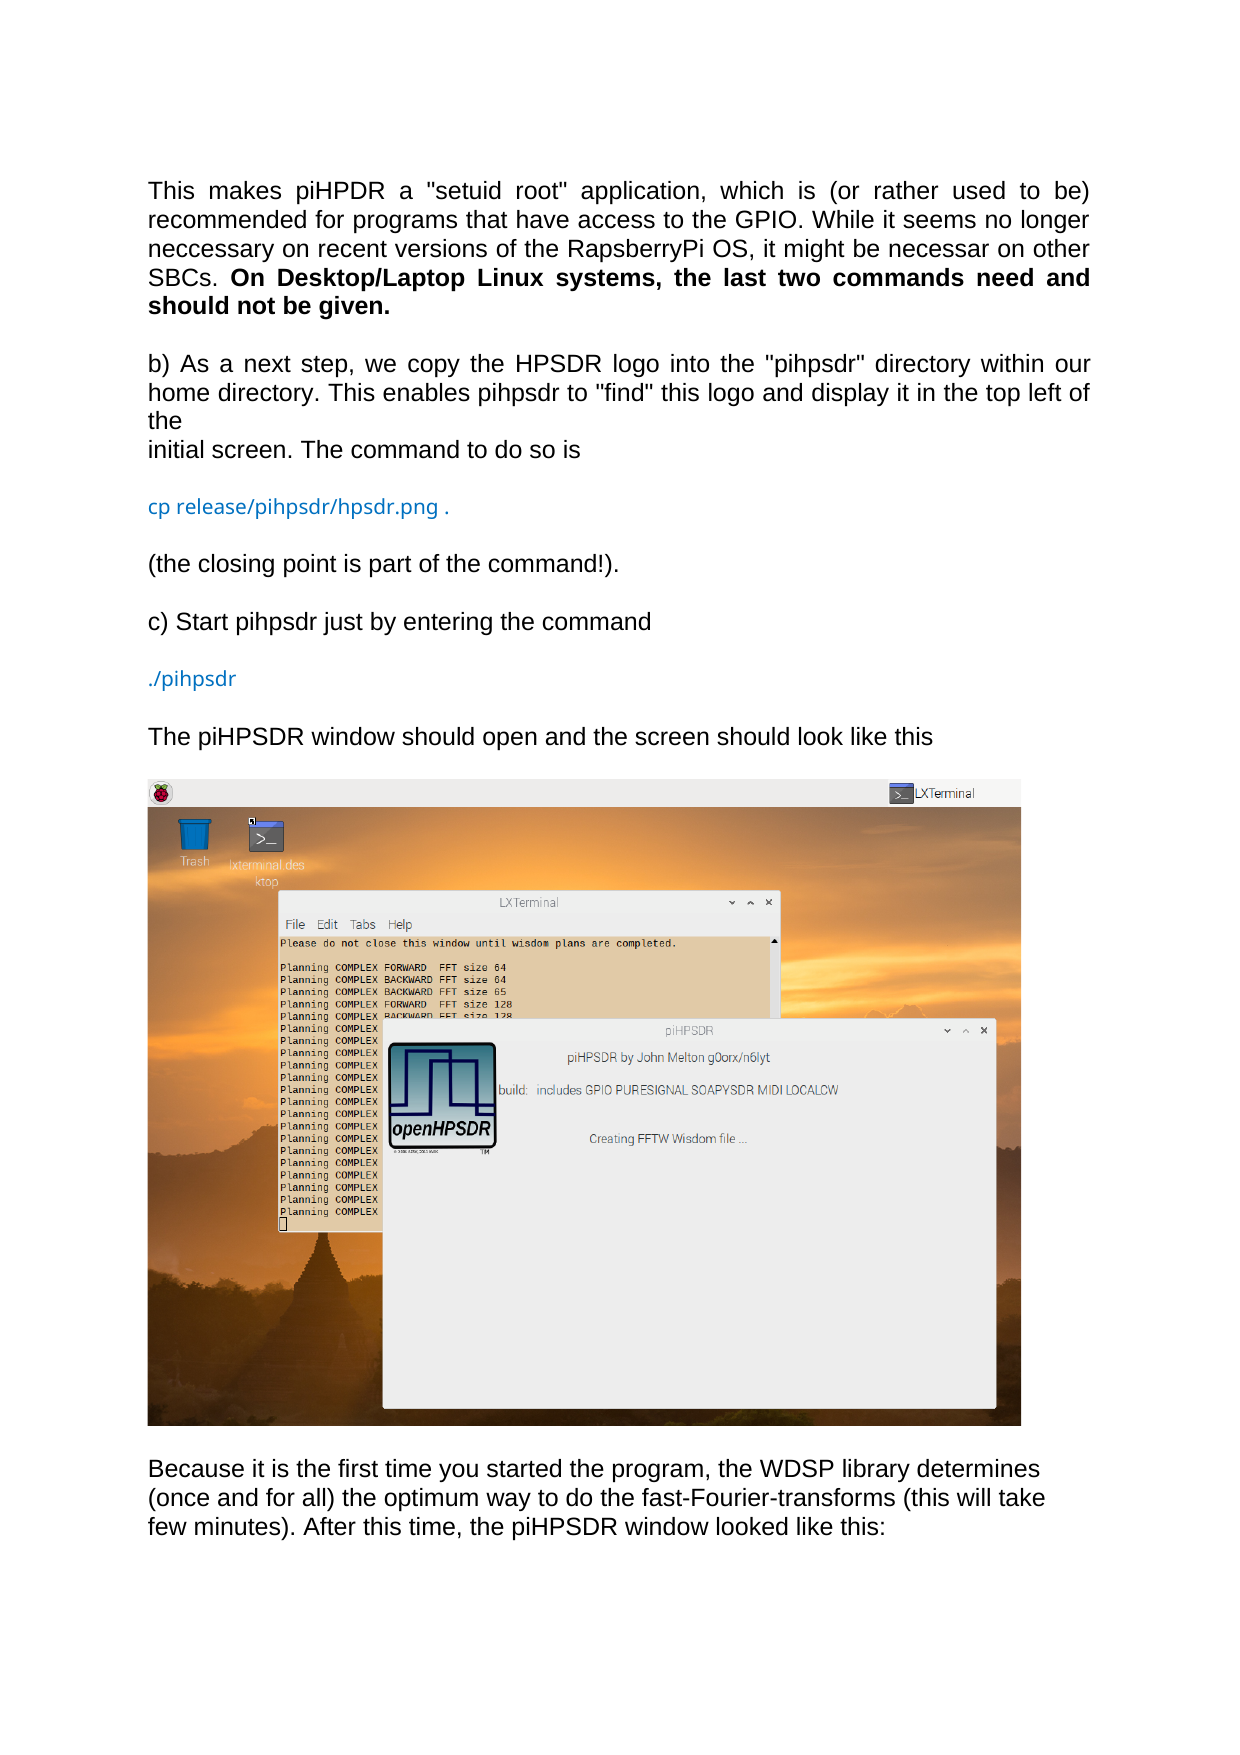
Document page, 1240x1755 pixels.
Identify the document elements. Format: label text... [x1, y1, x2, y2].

text ./pihpsdr [148, 664, 1092, 693]
text This makes piHPDR a "setuid root" application, which is (or rather used to be) recommended for programs that have access to the GPIO. While it seems no longer neccessary on recent versions of the RapsberryPi OS, it might be necessar on other SBCs. On Desktop/Laptop Linux systems, the last two commands need and should not be given. [148, 176, 1092, 320]
text initial screen. The command to do so is [148, 435, 1092, 464]
text b) As a next step, we copy the HPSDR logo into the "pihpsdr" directory within our home directory. This enables pihpsdr to "find" this logo and display it in the top left of the [148, 349, 1092, 435]
text cp release/pihpsdr/hpsdr.png . [148, 492, 1092, 521]
text Because it is the first time you started the program, the WDSP library determines (once and for all) the optimum way to do the fast-Fourier-transforms (this will take few minutes). After this time, the piHPSDR window looked like this: [148, 1454, 1092, 1541]
text The piHPSDR window should open and the screen should look like this [148, 722, 1092, 750]
text c) Start pihpsdr just by entering the command [148, 607, 1092, 636]
text (the closing point is part of the command!). [148, 549, 1092, 578]
